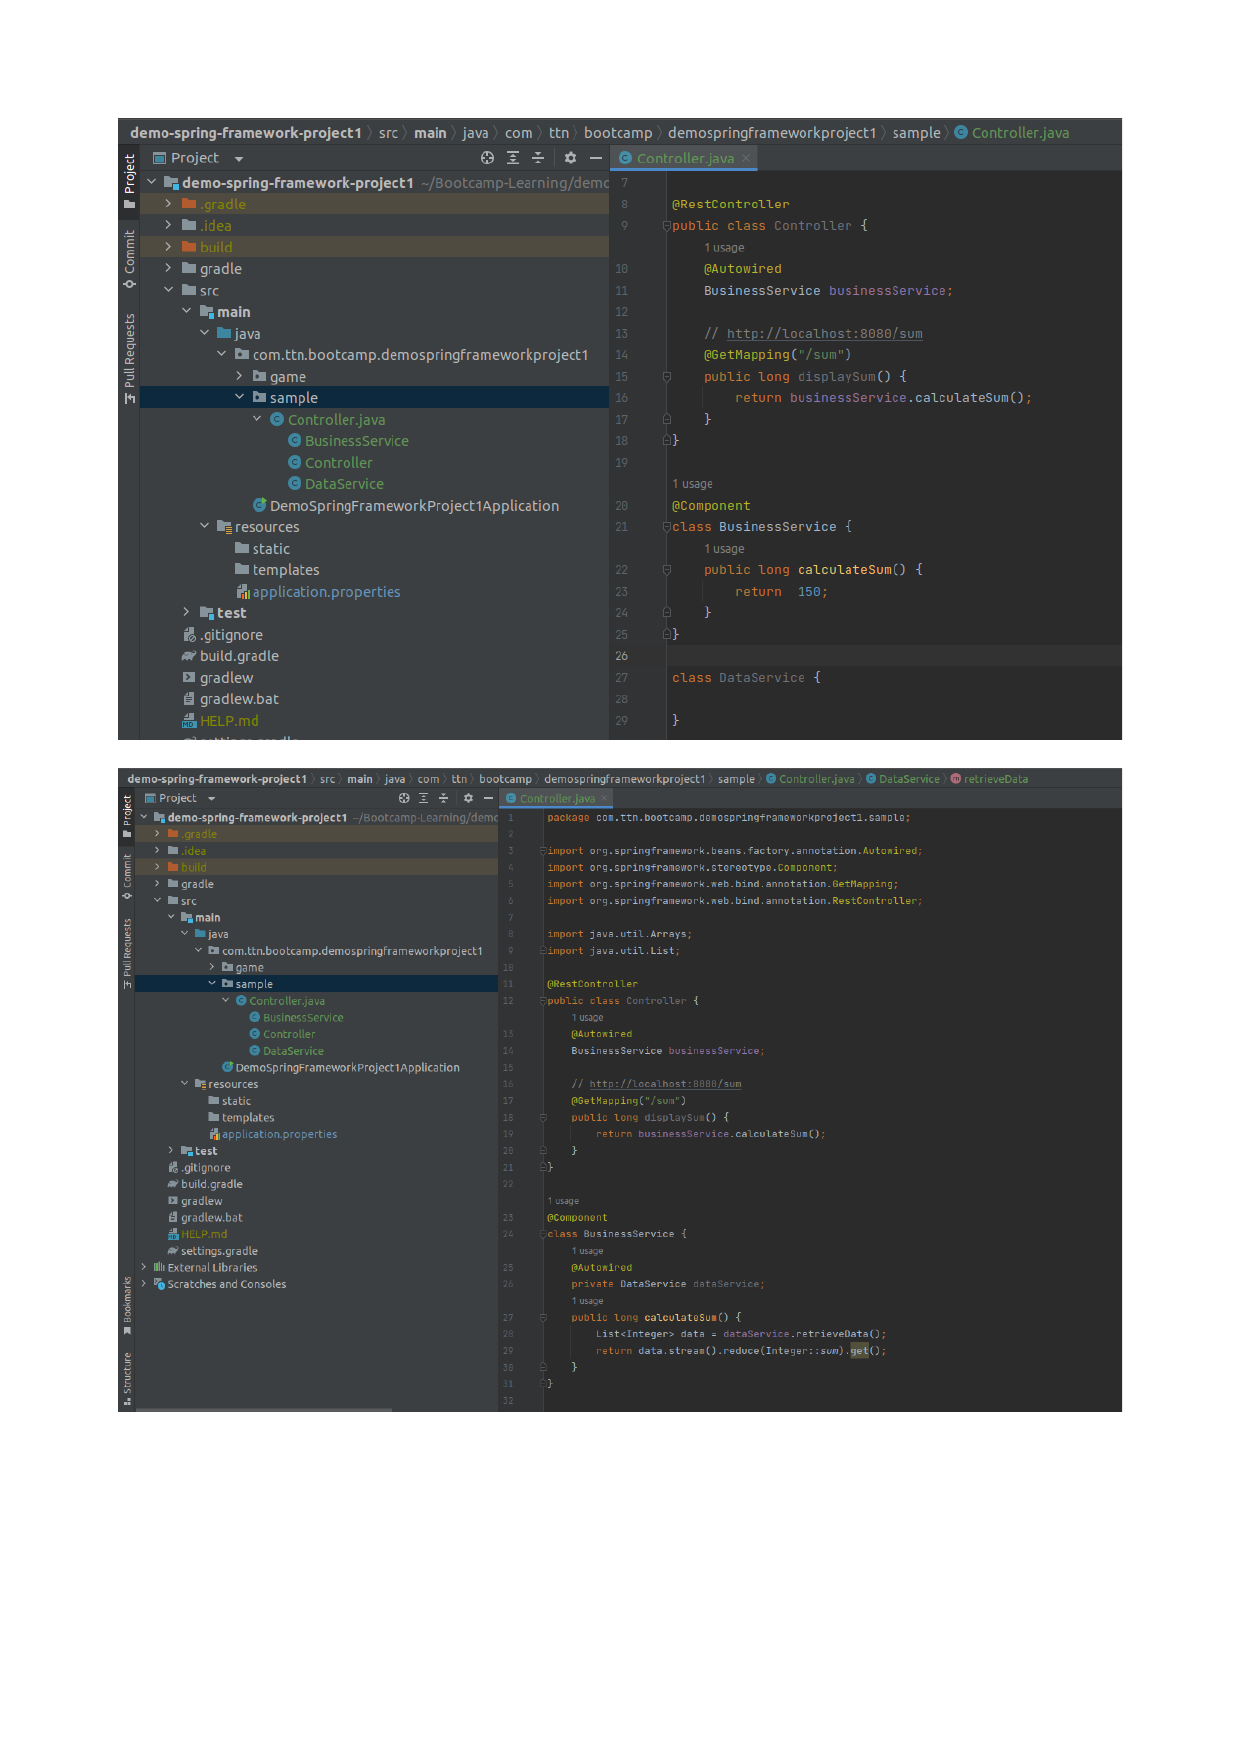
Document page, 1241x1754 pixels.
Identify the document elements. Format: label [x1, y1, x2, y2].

picture [118, 118, 1123, 740]
picture [118, 768, 1123, 1412]
